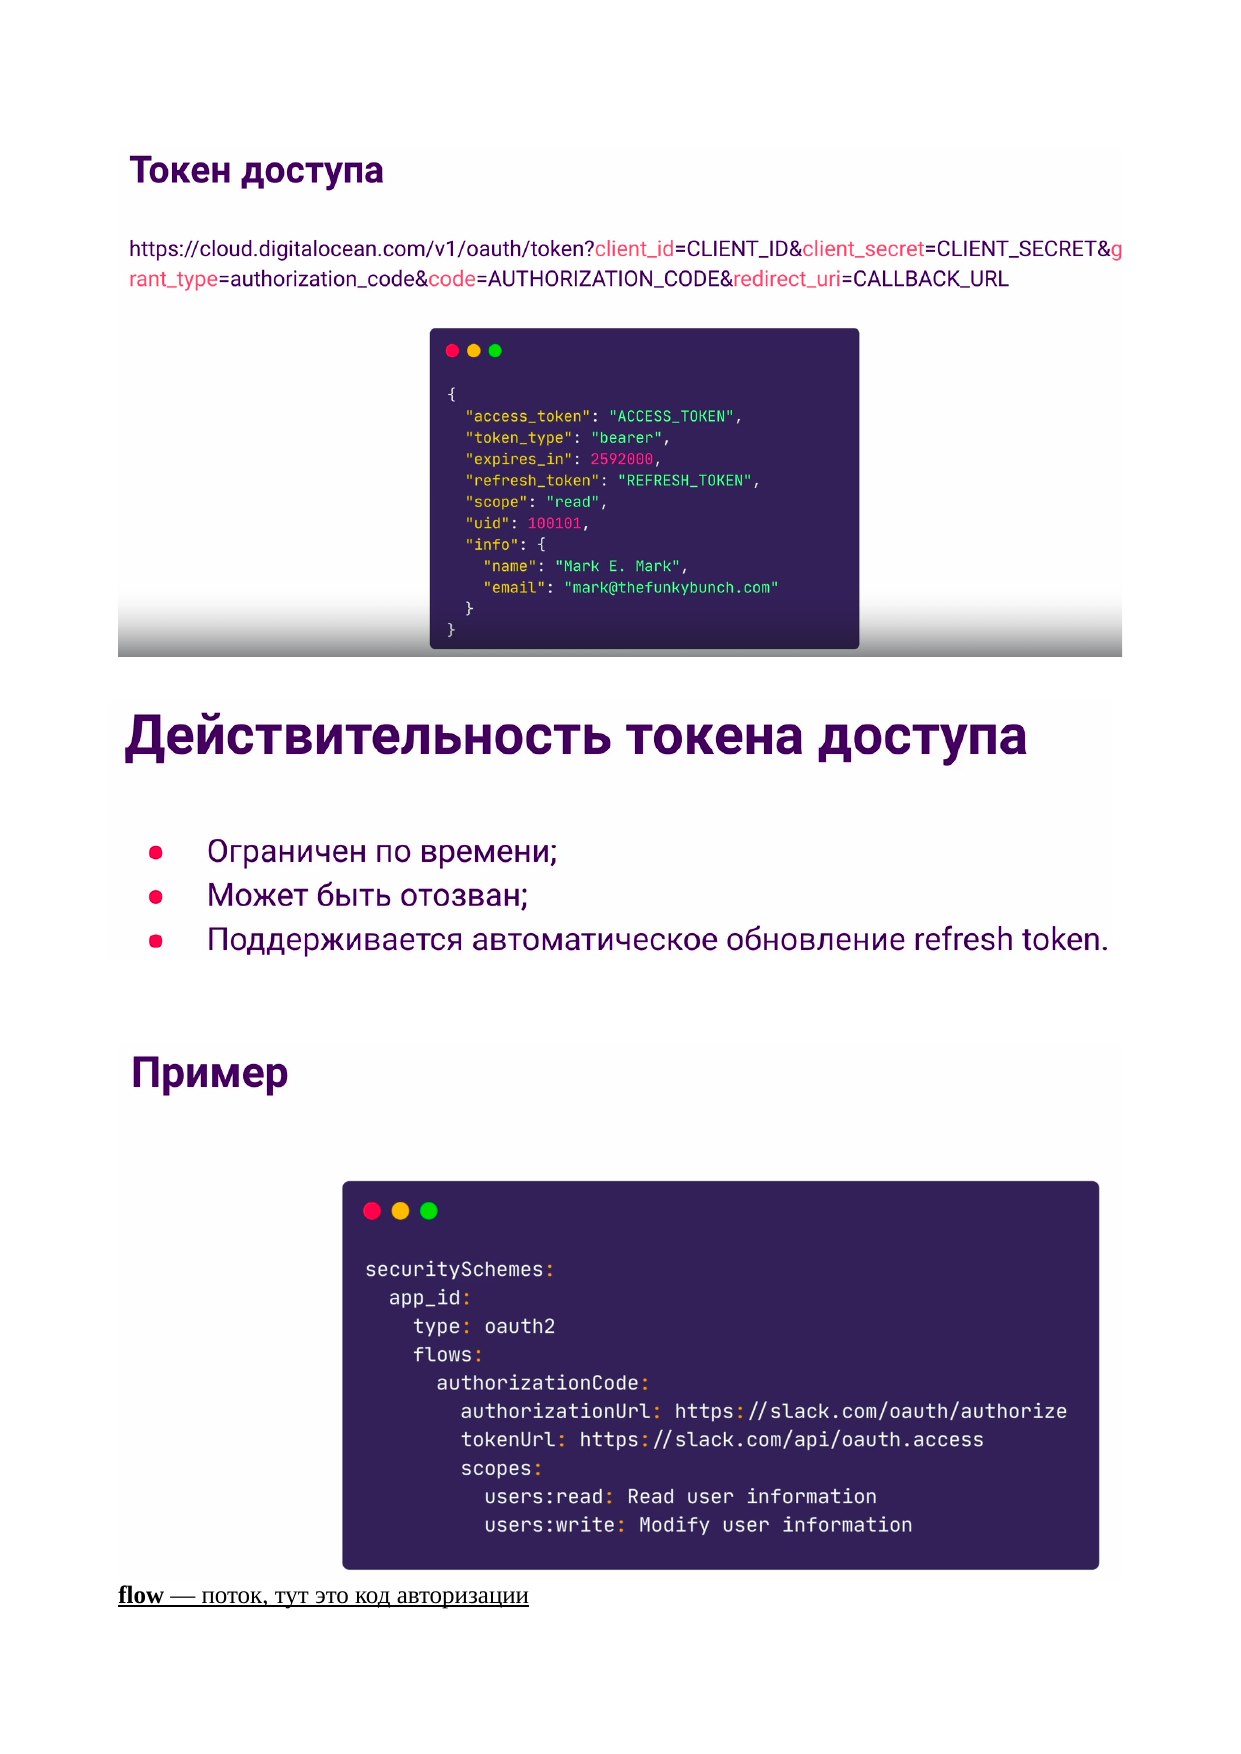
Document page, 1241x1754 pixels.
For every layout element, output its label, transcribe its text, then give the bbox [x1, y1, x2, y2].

picture [118, 1045, 1123, 1581]
picture [108, 700, 1113, 960]
picture [118, 146, 1123, 657]
text flow — поток, тут это код авторизации [118, 1581, 1122, 1609]
